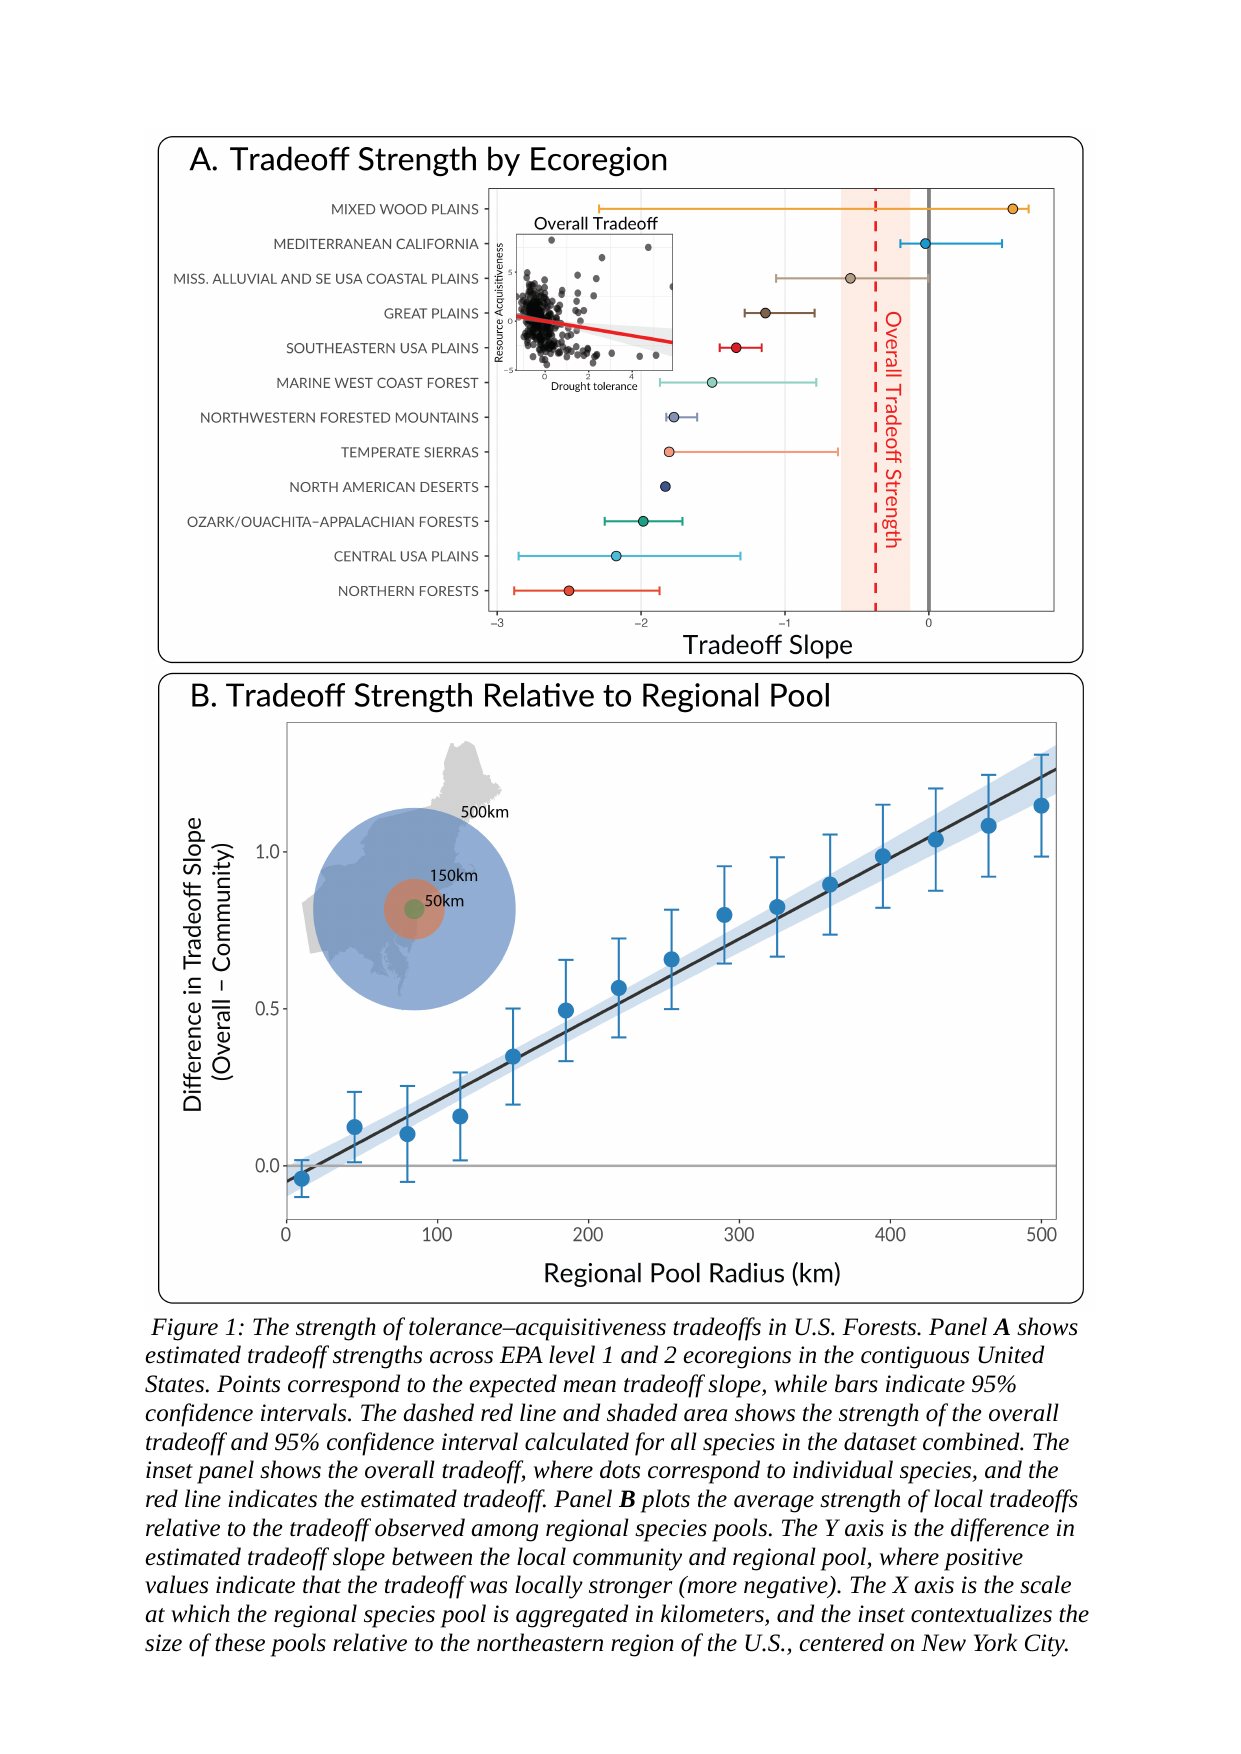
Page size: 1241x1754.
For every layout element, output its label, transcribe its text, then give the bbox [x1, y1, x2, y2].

text Figure 2: The strength of tolerance–acquisitiveness tradeoffs in U.S. Forests. Panel A shows estimated tradeoff strengths across EPA level 1 and 2 ecoregions in the contiguous United States. Points correspond to the expected mean tradeoff slope, while bars indicate 95% confidence intervals. The dashed red line and shaded area shows the strength of the overall tradeoff and 95% confidence interval calculated for all species in the dataset combined. The inset panel shows the overall tradeoff, where dots correspond to individual species, and the red line indicates the estimated tradeoff. Panel B plots the average strength of local tradeoffs relative to the tradeoff observed among regional species pools. The Y axis is the difference in estimated tradeoff slope between the local community and regional pool, where positive values indicate that the tradeoff was locally stronger (more negative). The X axis is the scale at which the regional species pool is aggregated in kilometers, and the inset contextualizes the size of these pools relative to the northeastern region of the U.S., centered on New York City. [145, 1312, 1095, 1657]
